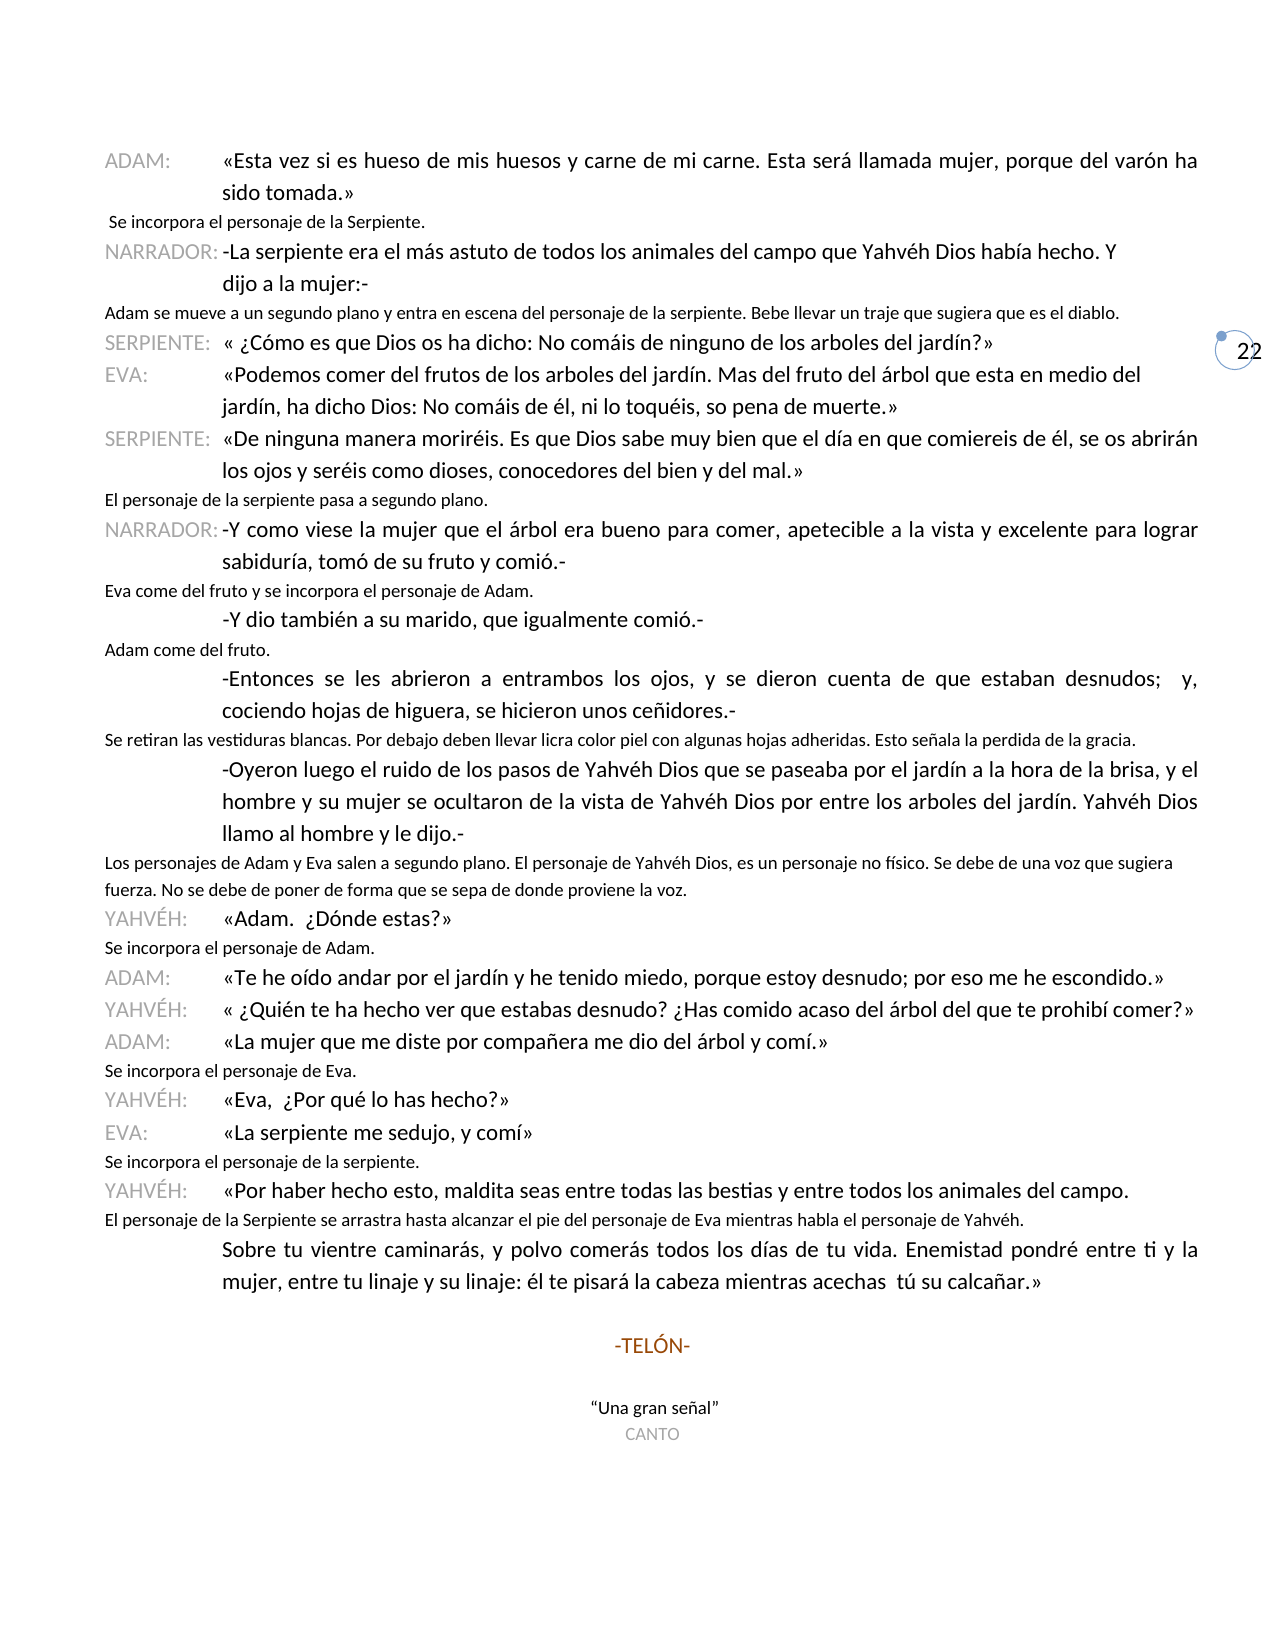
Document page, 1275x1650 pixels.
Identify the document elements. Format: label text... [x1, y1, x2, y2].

text Se incorpora el personaje de Adam. [104, 936, 1200, 959]
text El personaje de la serpiente pasa a segundo plano. [104, 488, 1200, 511]
text SERPIENTE: « ¿Cómo es que Dios os ha dicho: No comáis de ninguno de los arboles del jardín?» [104, 328, 1200, 356]
text -TELÓN- [104, 1331, 1200, 1359]
text CANTO [104, 1422, 1200, 1445]
text ADAM: «La mujer que me diste por compañera me dio del árbol y comí.» [104, 1027, 1200, 1055]
text Eva come del fruto y se incorpora el personaje de Adam. [104, 579, 1200, 602]
text EVA: «La serpiente me sedujo, y comí» [104, 1118, 1200, 1146]
text Adam come del fruto. [104, 638, 1200, 661]
text EVA: «Podemos comer del frutos de los arboles del jardín. Mas del fruto del árbol que esta en medio del jardín, ha dicho Dios: No comáis de él, ni lo toquéis, so pena de muerte.» [104, 360, 1200, 420]
text Los personajes de Adam y Eva salen a segundo plano. El personaje de Yahvéh Dios, es un personaje no físico. Se debe de una voz que sugiera fuerza. No se debe de poner de forma que se sepa de donde proviene la voz. [104, 851, 1200, 901]
text -Oyeron luego el ruido de los pasos de Yahvéh Dios que se paseaba por el jardín a la hora de la brisa, y el hombre y su mujer se ocultaron de la vista de Yahvéh Dios por entre los arboles del jardín. Yahvéh Dios llamo al hombre y le dijo.- [222, 755, 1200, 847]
text Sobre tu vientre caminarás, y polvo comerás todos los días de tu vida. Enemistad pondré entre ti y la mujer, entre tu linaje y su linaje: él te pisará la cabeza mientras acechas tú su calcañar.» [222, 1235, 1200, 1295]
text YAHVÉH: «Adam. ¿Dónde estas?» [104, 904, 1200, 932]
text Adam se mueve a un segundo plano y entra en escena del personaje de la serpiente. Bebe llevar un traje que sugiera que es el diablo. [104, 301, 1200, 324]
text Se incorpora el personaje de la serpiente. [104, 1150, 1200, 1173]
text ADAM: «Te he oído andar por el jardín y he tenido miedo, porque estoy desnudo; por eso me he escondido.» [104, 963, 1200, 991]
text -Entonces se les abrieron a entrambos los ojos, y se dieron cuenta de que estaban desnudos; y, cociendo hojas de higuera, se hicieron unos ceñidores.- [222, 664, 1200, 724]
text NARRADOR: -Y como viese la mujer que el árbol era bueno para comer, apetecible a la vista y excelente para lograr sabiduría, tomó de su fruto y comió.- [104, 515, 1200, 575]
text YAHVÉH: «Por haber hecho esto, maldita seas entre todas las bestias y entre todos los animales del campo. [104, 1176, 1200, 1204]
text -Y dio también a su marido, que igualmente comió.- [104, 606, 1200, 634]
text YAHVÉH: « ¿Quién te ha hecho ver que estabas desnudo? ¿Has comido acaso del árbol del que te prohibí comer?» [104, 995, 1200, 1023]
text El personaje de la Serpiente se arrastra hasta alcanzar el pie del personaje de Eva mientras habla el personaje de Yahvéh. [104, 1208, 1200, 1231]
text Se incorpora el personaje de la Serpiente. [104, 211, 1200, 233]
text “Una gran señal” [104, 1396, 1200, 1419]
text SERPIENTE: «De ninguna manera moriréis. Es que Dios sabe muy bien que el día en que comiereis de él, se os abrirán los ojos y seréis como dioses, conocedores del bien y del mal.» [104, 424, 1200, 484]
text YAHVÉH: «Eva, ¿Por qué lo has hecho?» [104, 1086, 1200, 1114]
text ADAM: «Esta vez si es hueso de mis huesos y carne de mi carne. Esta será llamada mujer, porque del varón ha sido tomada.» [104, 146, 1200, 206]
text NARRADOR: -La serpiente era el más astuto de todos los animales del campo que Yahvéh Dios había hecho. Y dijo a la mujer:- [104, 237, 1200, 297]
text Se retiran las vestiduras blancas. Por debajo deben llevar licra color piel con algunas hojas adheridas. Esto señala la perdida de la gracia. [104, 728, 1200, 751]
text Se incorpora el personaje de Eva. [104, 1059, 1200, 1082]
